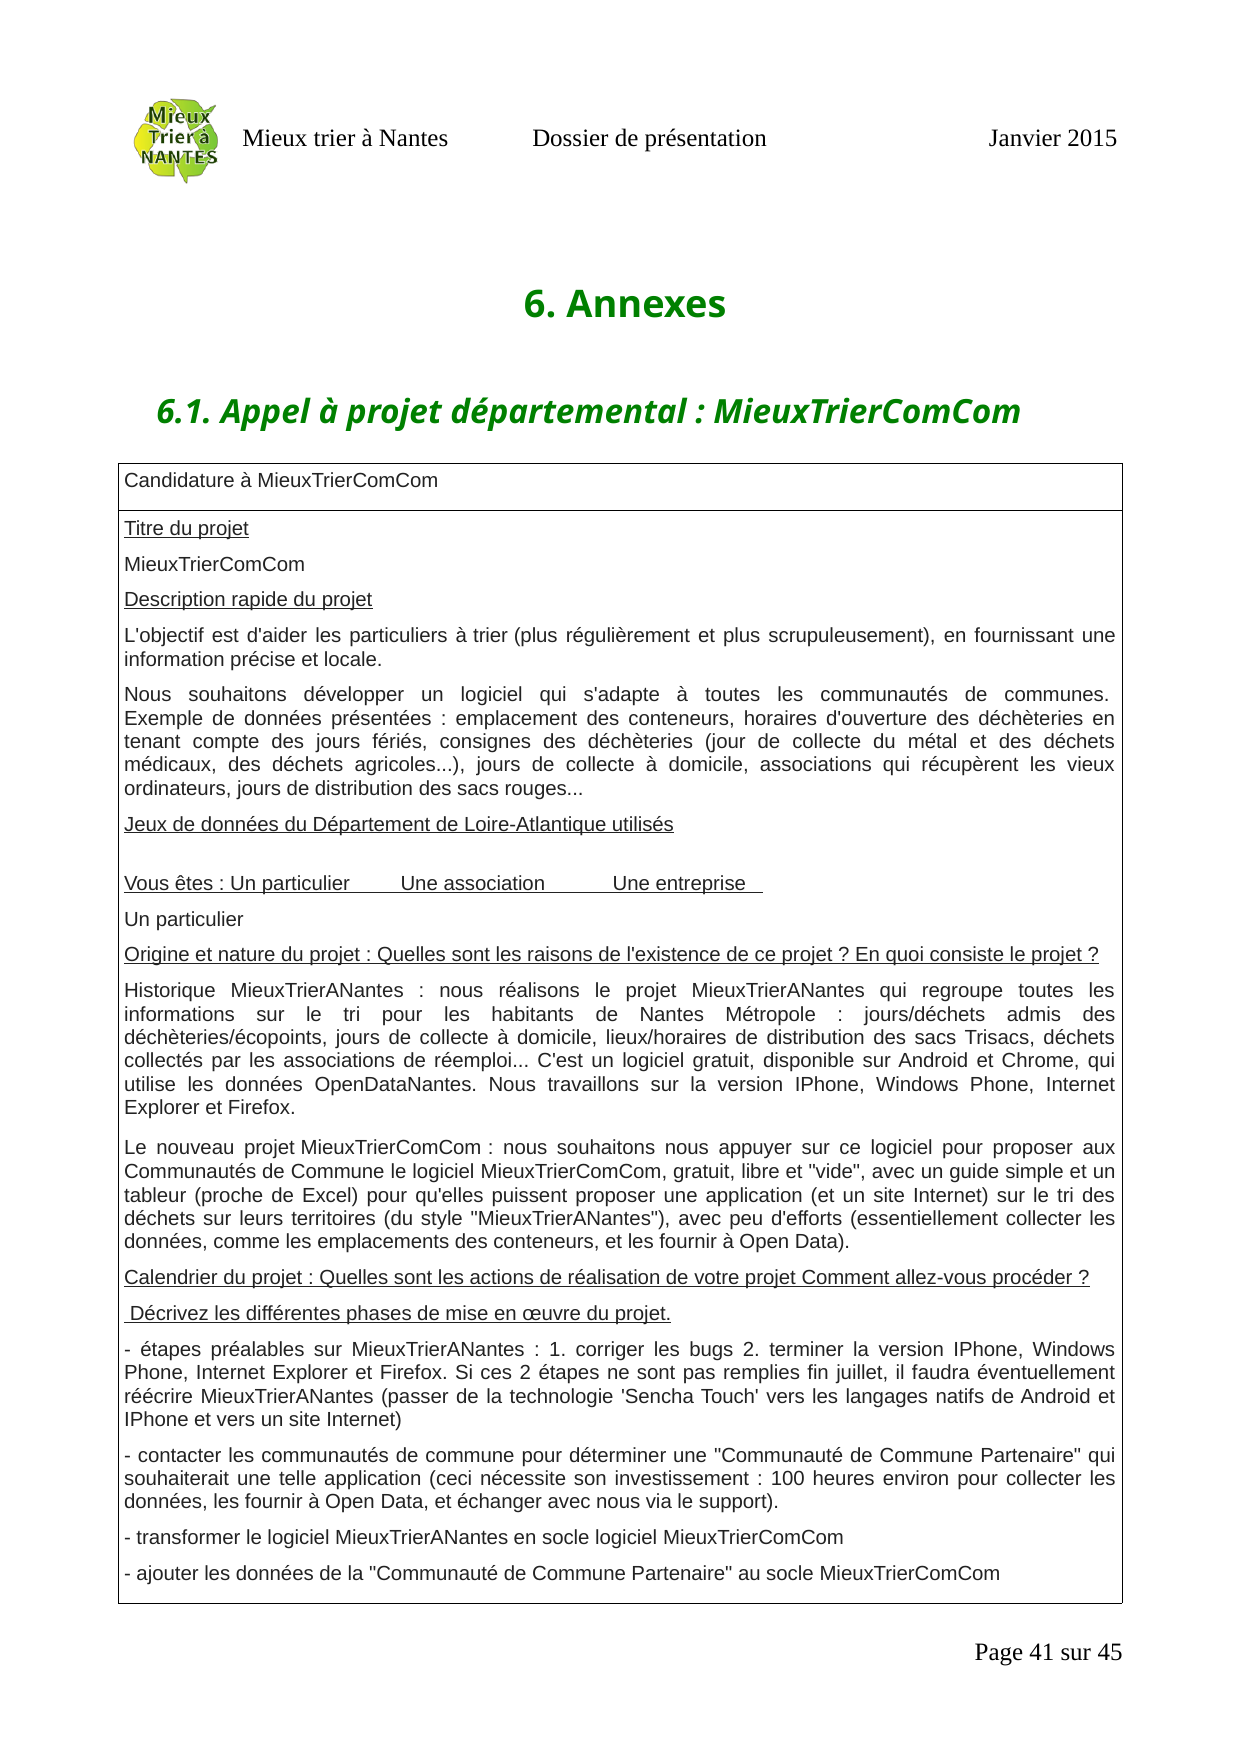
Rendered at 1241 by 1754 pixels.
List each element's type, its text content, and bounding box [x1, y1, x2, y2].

picture [131, 95, 221, 185]
subtitle Annexes [118, 277, 1122, 329]
table_cell Titre du projet MieuxTrierComCom Description rapide du projet L'objectif est d'aider les particuliers à trier (plus régulièrement et plus scrupuleusement), en fournissant une information précise et locale. Nous souhaitons développer un logiciel qui s'adapte à toutes les communautés de communes. Exemple de données présentées : emplacement des conteneurs, horaires d'ouverture des déchèteries en tenant compte des jours fériés, consignes des déchèteries (jour de collecte du métal et des déchets médicaux, des déchets agricoles...), jours de collecte à domicile, associations qui récupèrent les vieux ordinateurs, jours de distribution des sacs rouges... Jeux de données du Département de Loire-Atlantique utilisés Vous êtes : Un particulier Une association Une entreprise Un particulier Origine et nature du projet : Quelles sont les raisons de l'existence de ce projet ? En quoi consiste le projet ? Historique MieuxTrierANantes : nous réalisons le projet MieuxTrierANantes qui regroupe toutes les informations sur le tri pour les habitants de Nantes Métropole : jours/déchets admis des déchèteries/écopoints, jours de collecte à domicile, lieux/horaires de distribution des sacs Trisacs, déchets collectés par les associations de réemploi... C'est un logiciel gratuit, disponible sur Android et Chrome, qui utilise les données OpenDataNantes. Nous travaillons sur la version IPhone, Windows Phone, Internet Explorer et Firefox. Le nouveau projet MieuxTrierComCom : nous souhaitons nous appuyer sur ce logiciel pour proposer aux Communautés de Commune le logiciel MieuxTrierComCom, gratuit, libre et "vide", avec un guide simple et un tableur (proche de Excel) pour qu'elles puissent proposer une application (et un site Internet) sur le tri des déchets sur leurs territoires (du style "MieuxTrierANantes"), avec peu d'efforts (essentiellement collecter les données, comme les emplacements des conteneurs, et les fournir à Open Data). Calendrier du projet : Quelles sont les actions de réalisation de votre projet Comment allez-vous procéder ? Décrivez les différentes phases de mise en œuvre du projet. - étapes préalables sur MieuxTrierANantes : 1. corriger les bugs 2. terminer la version IPhone, Windows Phone, Internet Explorer et Firefox. Si ces 2 étapes ne sont pas remplies fin juillet, il faudra éventuellement réécrire MieuxTrierANantes (passer de la technologie 'Sencha Touch' vers les langages natifs de Android et IPhone et vers un site Internet) - contacter les communautés de commune pour déterminer une "Communauté de Commune Partenaire" qui souhaiterait une telle application (ceci nécessite son investissement : 100 heures environ pour collecter les données, les fournir à Open Data, et échanger avec nous via le support). - transformer le logiciel MieuxTrierANantes en socle logiciel MieuxTrierComCom - ajouter les données de la "Communauté de Commune Partenaire" au socle MieuxTrierComCom [119, 511, 1122, 1603]
table_header Candidature à MieuxTrierComCom [119, 464, 1122, 510]
subtitle Appel à projet départemental : MieuxTrierComCom [148, 388, 1122, 433]
